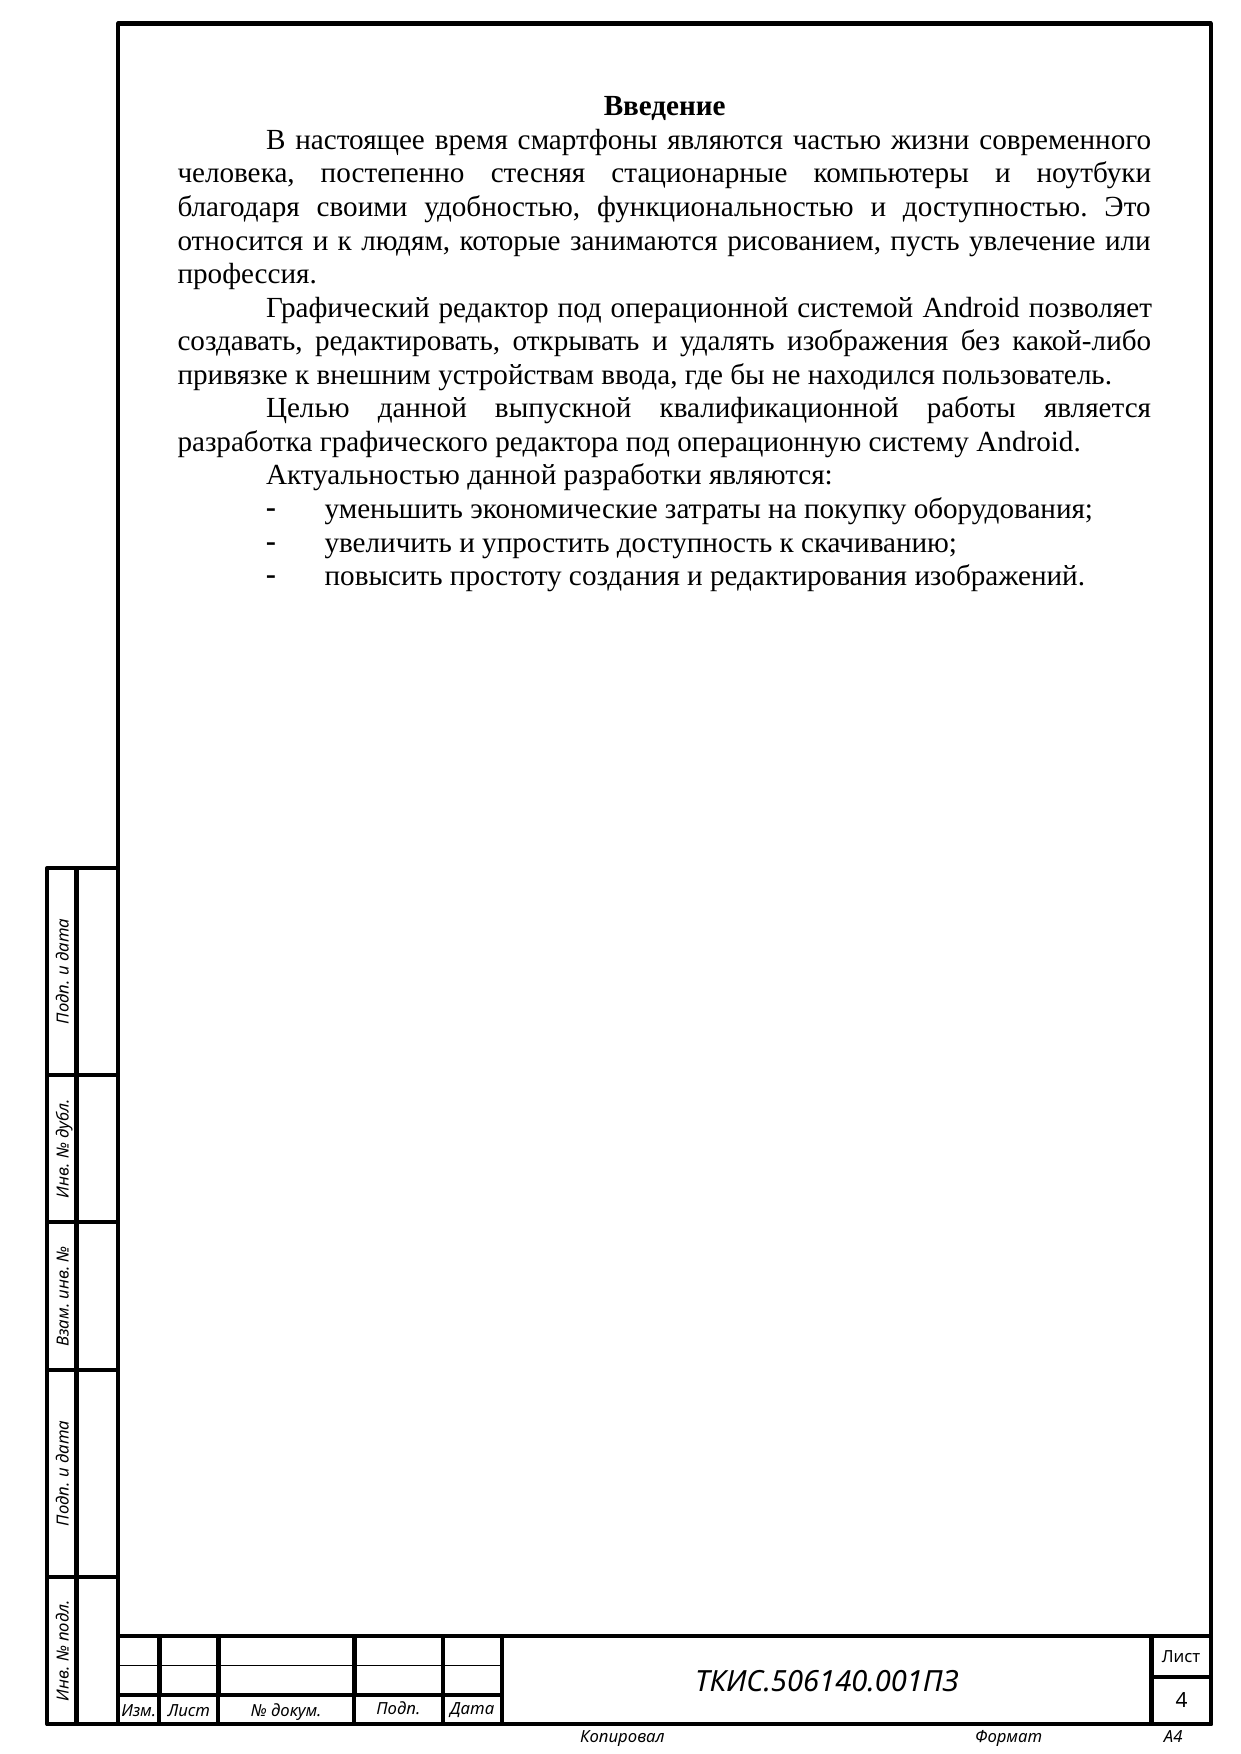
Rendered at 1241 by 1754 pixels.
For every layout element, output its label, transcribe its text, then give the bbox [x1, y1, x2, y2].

subtitle Введение [177, 88, 1152, 122]
text Графический редактор под операционной системой Android позволяет создавать, редактировать, открывать и удалять изображения без какой-либо привязке к внешним устройствам ввода, где бы не находился пользователь. [177, 290, 1152, 390]
list уменьшить экономические затраты на покупку оборудования; [177, 491, 1152, 525]
list повысить простоту создания и редактирования изображений. [177, 558, 1152, 592]
text Актуальностью данной разработки являются: [177, 457, 1152, 491]
text Целью данной выпускной квалификационной работы является разработка графического редактора под операционную систему Android. [177, 390, 1152, 457]
list увеличить и упростить доступность к скачиванию; [177, 525, 1152, 558]
text В настоящее время смартфоны являются частью жизни современного человека, постепенно стесняя стационарные компьютеры и ноутбуки благодаря своими удобностью, функциональностью и доступностью. Это относится и к людям, которые занимаются рисованием, пусть увлечение или профессия. [177, 122, 1152, 290]
